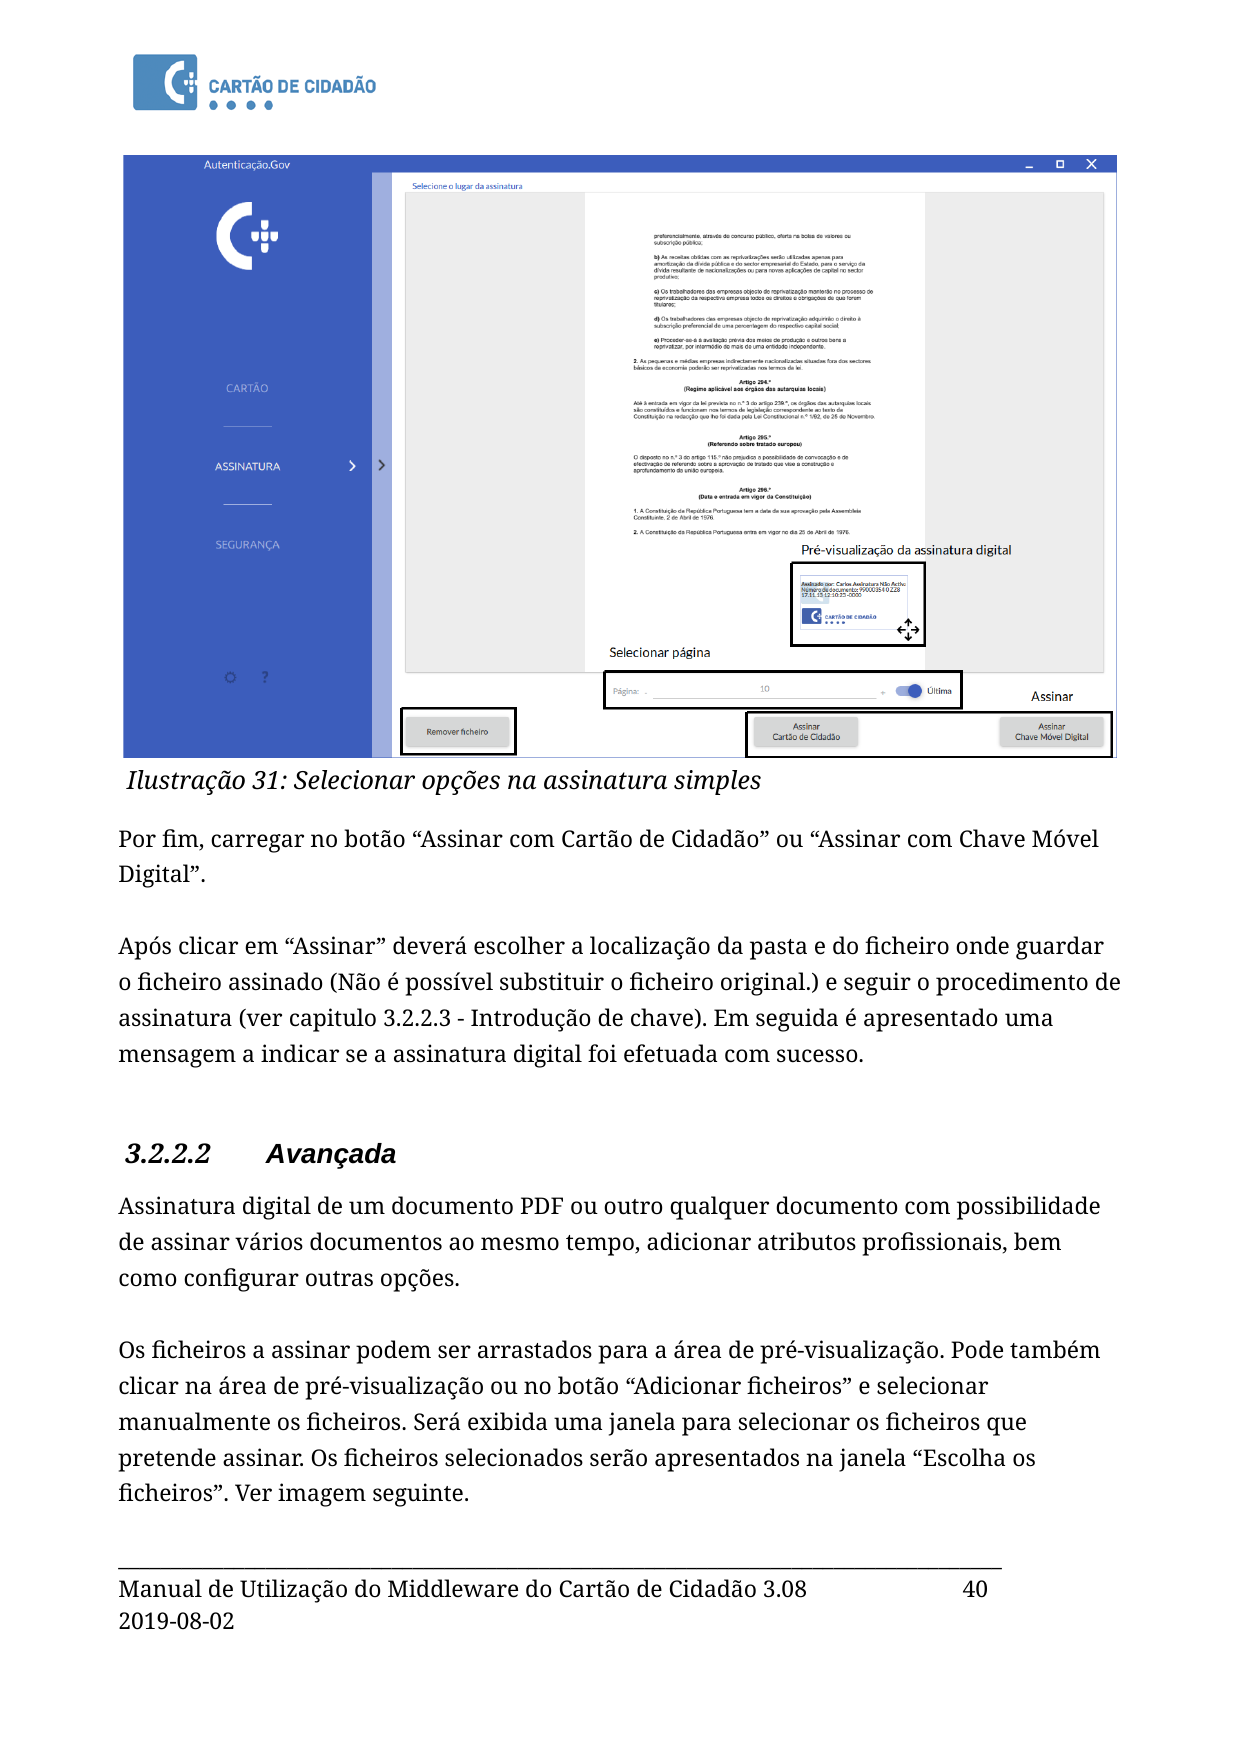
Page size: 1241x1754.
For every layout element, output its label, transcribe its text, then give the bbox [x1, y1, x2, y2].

subtitle Avançada [118, 1135, 1122, 1172]
picture [123, 155, 1117, 758]
list Assinatura digital de um documento PDF ou outro qualquer documento com possibilidade de assinar vários documentos ao mesmo tempo, adicionar atributos profissionais, bem como configurar outras opções. [118, 1190, 1122, 1293]
text Ilustração 31: Selecionar opções na assinatura simples [127, 758, 1114, 797]
picture [130, 47, 423, 118]
text Por fim, carregar no botão “Assinar com Cartão de Cidadão” ou “Assinar com Chave Móvel Digital”. [118, 155, 1122, 890]
list Após clicar em “Assinar” deverá escolher a localização da pasta e do ficheiro onde guardar o ficheiro assinado (Não é possível substituir o ficheiro original.) e seguir o procedimento de assinatura (ver capitulo 3.2.2.3 - Introdução de chave). Em seguida é apresentado uma mensagem a indicar se a assinatura digital foi efetuada com sucesso. [118, 930, 1122, 1069]
list Os ficheiros a assinar podem ser arrastados para a área de pré-visualização. Pode também clicar na área de pré-visualização ou no botão “Adicionar ficheiros” e selecionar manualmente os ficheiros. Será exibida uma janela para selecionar os ficheiros que pretende assinar. Os ficheiros selecionados serão apresentados na janela “Escolha os ficheiros”. Ver imagem seguinte. [118, 1334, 1122, 1509]
